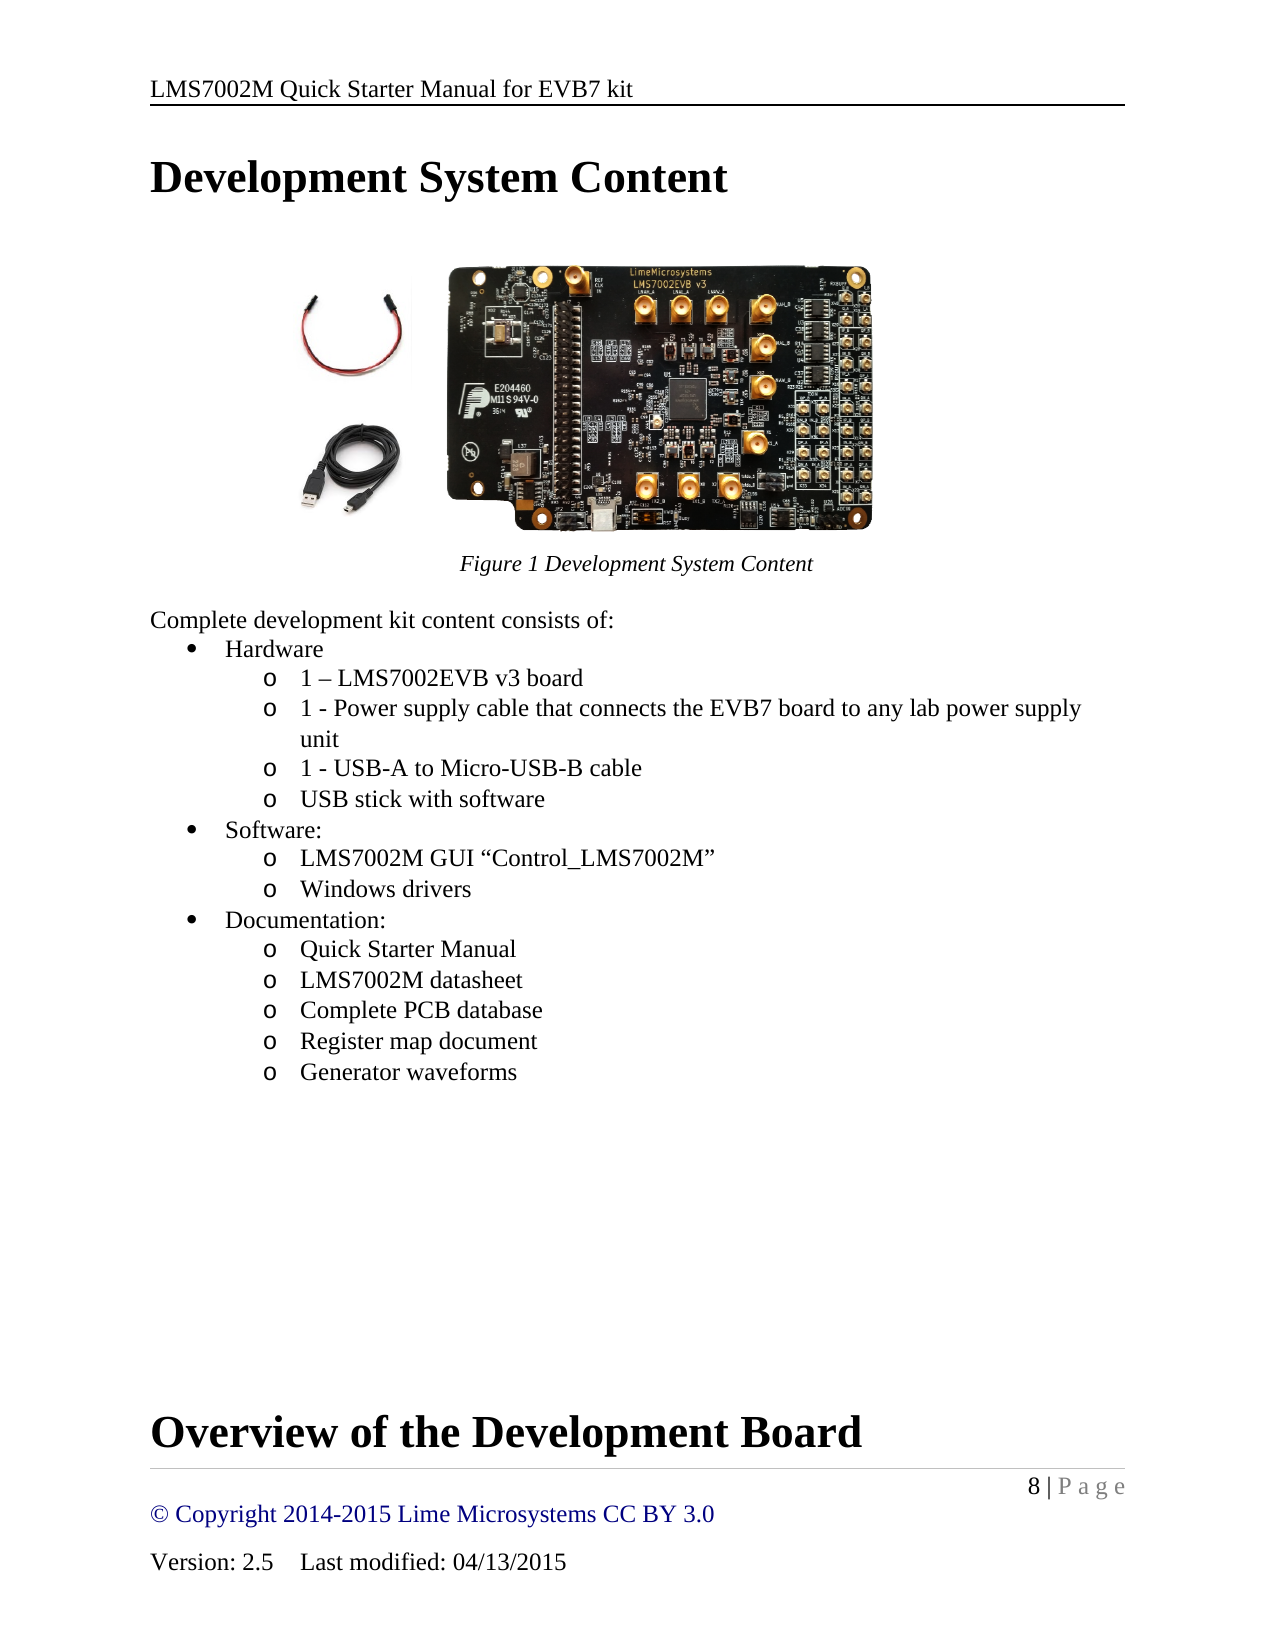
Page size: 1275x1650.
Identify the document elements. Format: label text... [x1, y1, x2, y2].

picture [465, 284, 874, 533]
list Register map document [262, 1026, 1125, 1057]
text Development System Content [150, 150, 1125, 203]
list Quick Starter Manual [262, 934, 1125, 965]
list 1 - Power supply cable that connects the EVB7 board to any lab power supply unit [262, 693, 1125, 753]
list USB stick with software [262, 784, 1125, 815]
list Hardware [187, 634, 1125, 663]
list 1 - USB-A to Micro-USB-B cable [262, 753, 1125, 784]
text Complete development kit content consists of: [150, 605, 1125, 634]
list Documentation: [187, 905, 1125, 934]
picture [293, 413, 406, 525]
picture [293, 276, 412, 395]
list Windows drivers [262, 874, 1125, 905]
list Generator waveforms [262, 1057, 1125, 1088]
list Complete PCB database [262, 996, 1125, 1026]
list Software: [187, 815, 1125, 843]
list 1 – LMS7002EVB v3 board [262, 663, 1125, 693]
text Overview of the Development Board [150, 1404, 1125, 1457]
text Figure 1 Development System Content [150, 550, 1125, 576]
list LMS7002M GUI “Control_LMS7002M” [262, 843, 1125, 874]
list LMS7002M datasheet [262, 965, 1125, 996]
